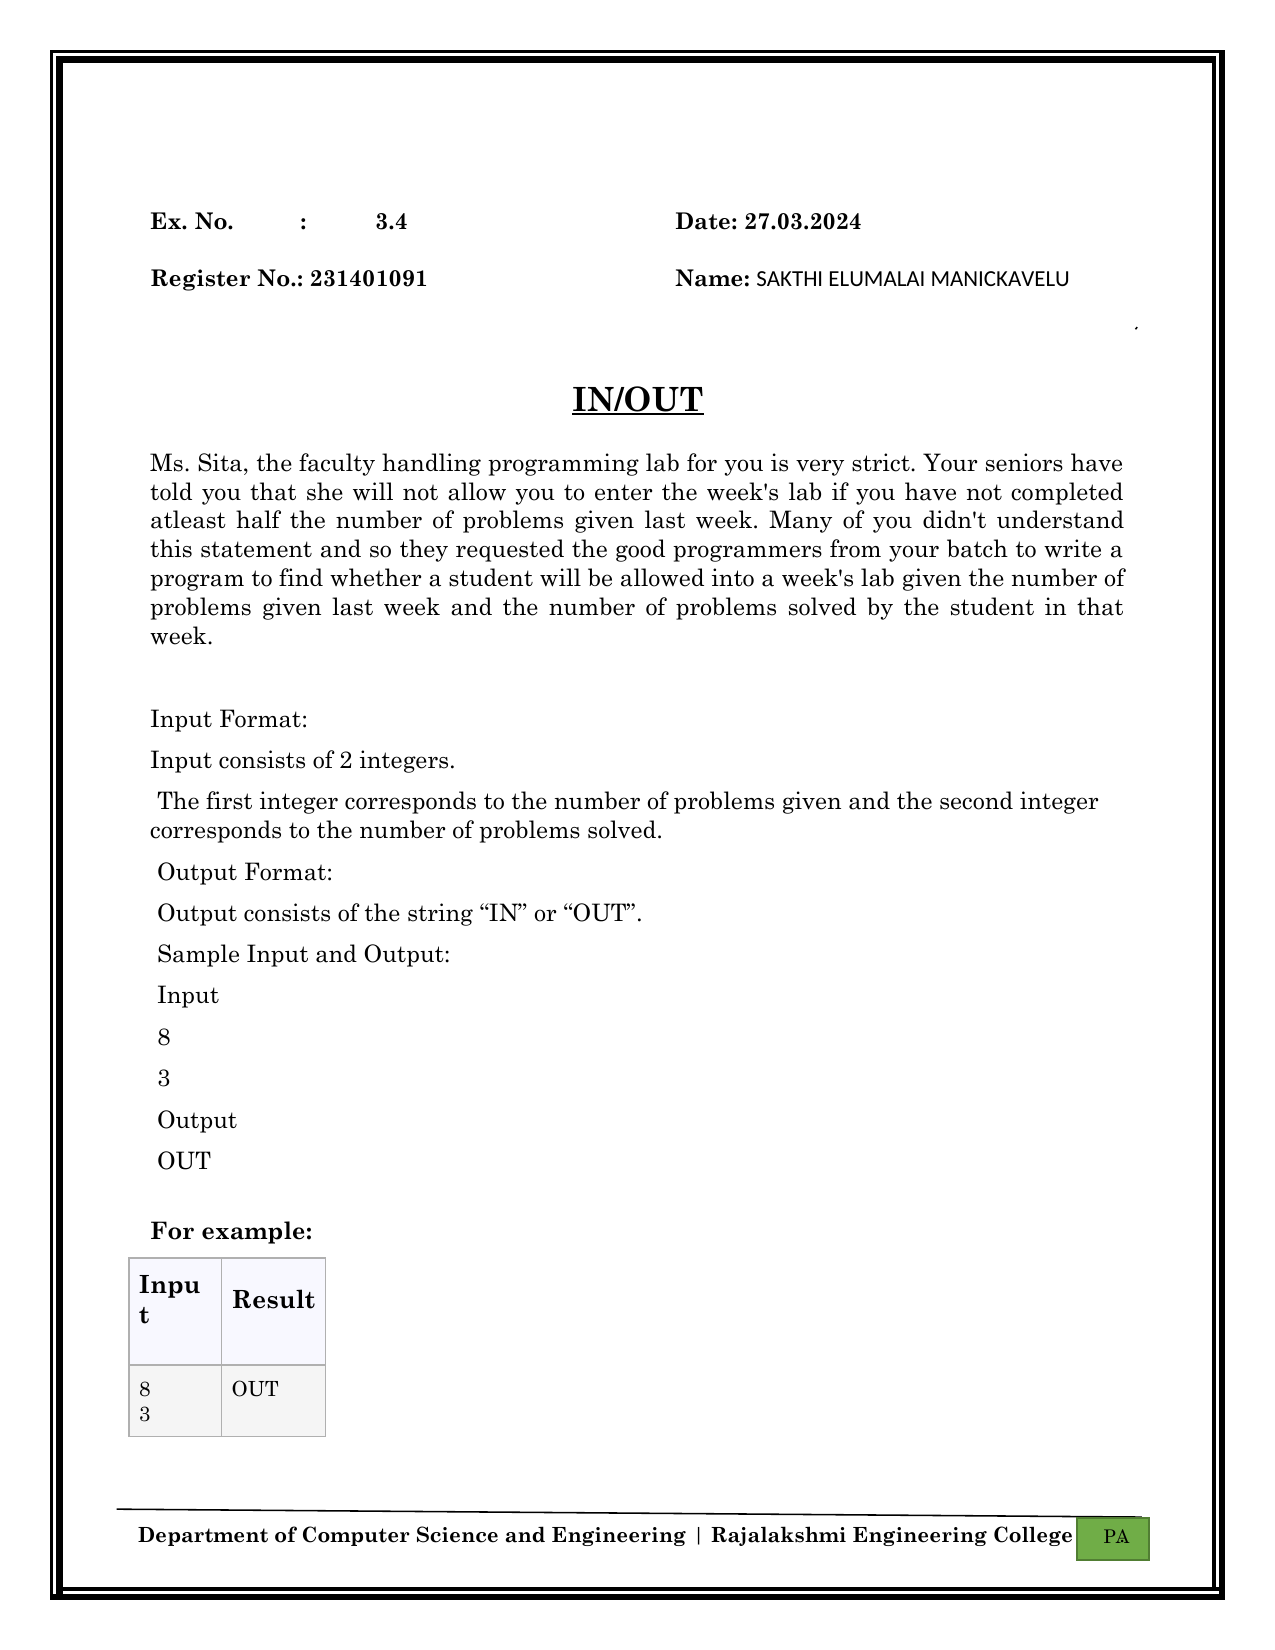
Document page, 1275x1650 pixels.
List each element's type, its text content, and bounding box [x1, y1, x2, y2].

text Ms. Sita, the faculty handling programming lab for you is very strict. Your seniors have told you that she will not allow you to enter the week's lab if you have not completed atleast half the number of problems given last week. Many of you didn't understand this statement and so they requested the good programmers from your batch to write a program to find whether a student will be allowed into a week's lab given the number of problems given last week and the number of problems solved by the student in that week. [150, 447, 1125, 649]
text 8 [150, 1022, 1125, 1051]
text Register No.: 231401091 Name: SAKTHI ELUMALAI MANICKAVELU [150, 264, 1125, 292]
table_cell OUT [222, 1366, 325, 1436]
text Input Format: [150, 703, 1125, 732]
text Output Format: [150, 856, 1125, 885]
text IN/OUT [150, 378, 1125, 418]
text Input [150, 980, 1125, 1009]
text Sample Input and Output: [150, 939, 1125, 968]
table_header Input [130, 1259, 221, 1364]
table_cell 8 3 [130, 1366, 221, 1436]
text Output consists of the string “IN” or “OUT”. [150, 898, 1125, 926]
text Output [150, 1104, 1125, 1133]
text Input consists of 2 integers. [150, 745, 1125, 773]
text OUT [150, 1146, 1125, 1203]
text The first integer corresponds to the number of problems given and the second integer corresponds to the number of problems solved. [150, 786, 1125, 844]
text For example: [150, 1216, 1125, 1245]
text Ex. No. : 3.4 Date: 27.03.2024 [150, 207, 1125, 235]
table_header Result [222, 1259, 325, 1364]
text 3 [150, 1063, 1125, 1092]
